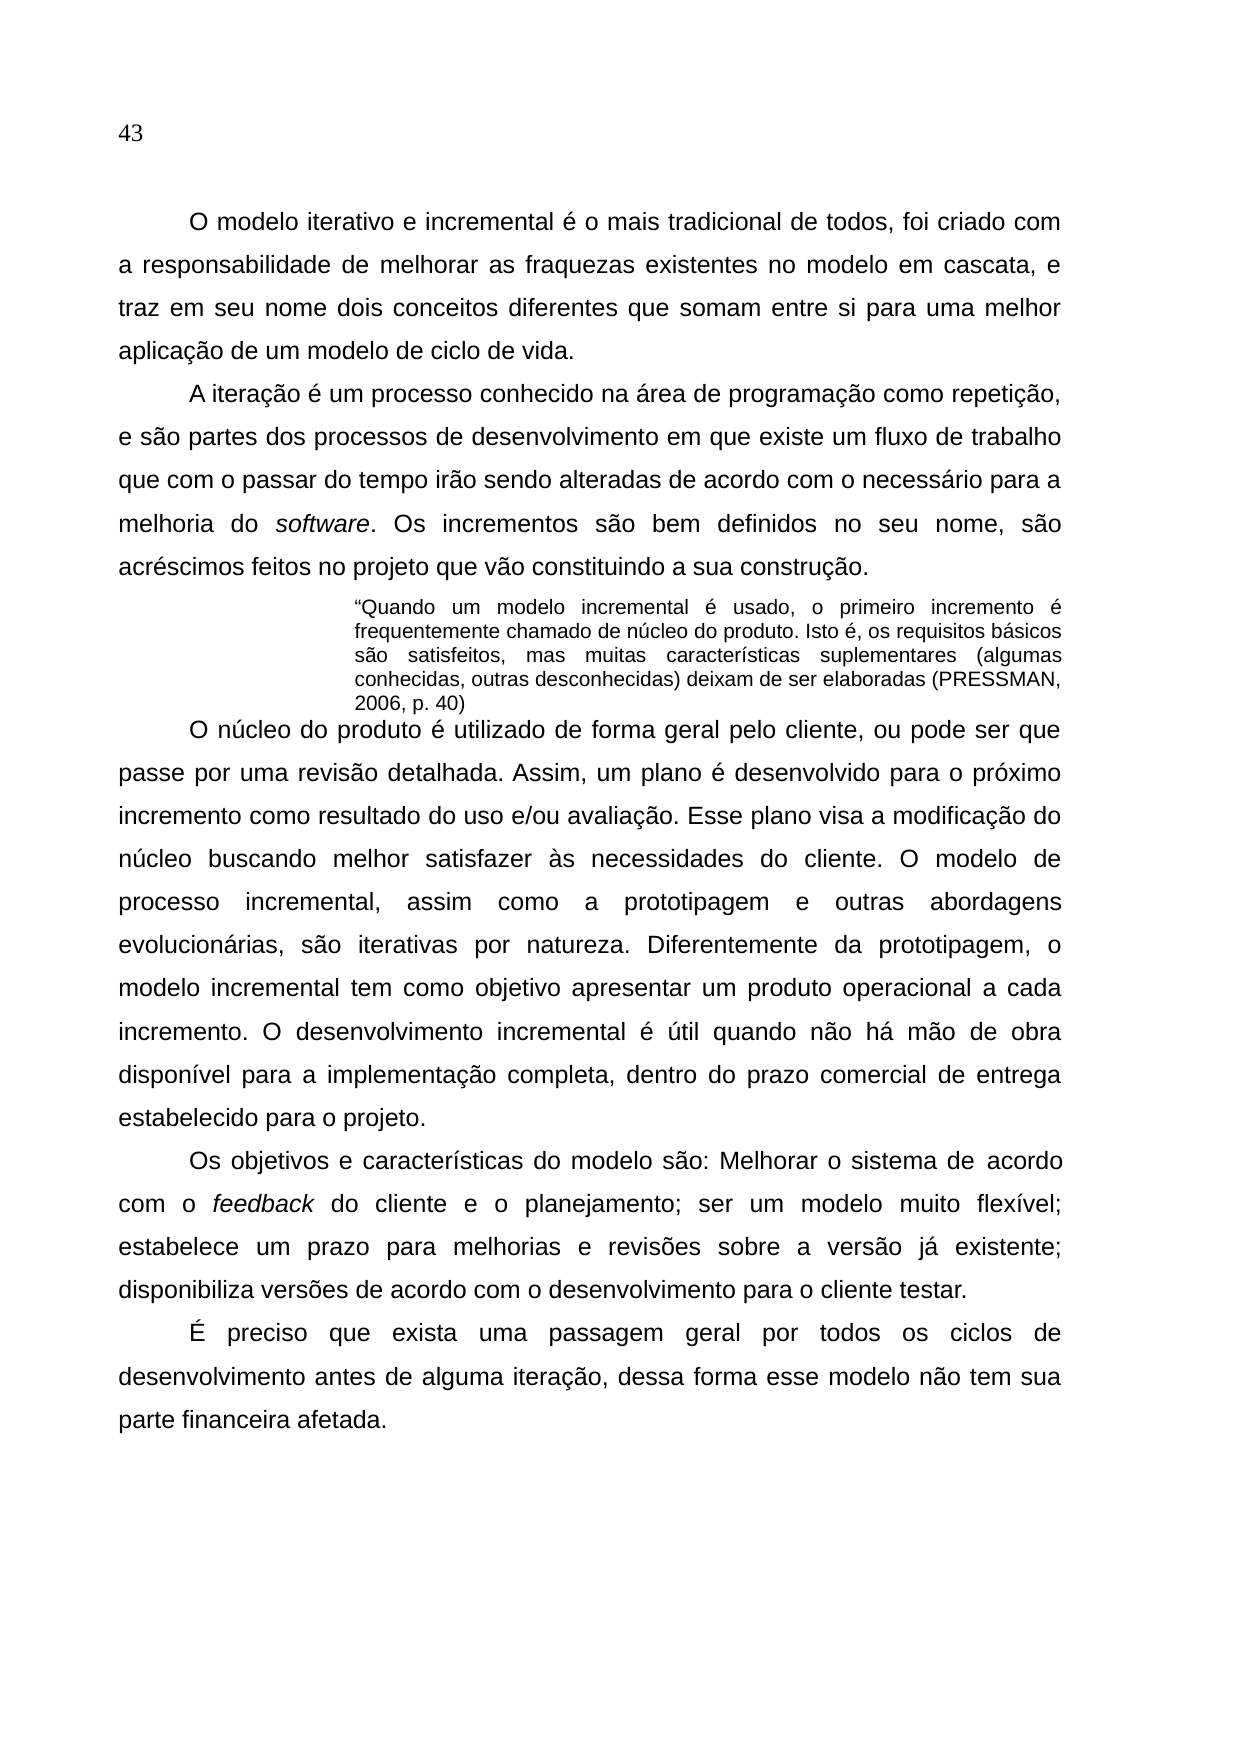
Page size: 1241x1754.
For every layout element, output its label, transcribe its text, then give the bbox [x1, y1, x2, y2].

text Os objetivos e características do modelo são: Melhorar o sistema de acordo com o feedback do cliente e o planejamento; ser um modelo muito flexível; estabelece um prazo para melhorias e revisões sobre a versão já existente; disponibiliza versões de acordo com o desenvolvimento para o cliente testar. [118, 1146, 1063, 1304]
text O núcleo do produto é utilizado de forma geral pelo cliente, ou pode ser que passe por uma revisão detalhada. Assim, um plano é desenvolvido para o próximo incremento como resultado do uso e/ou avaliação. Esse plano visa a modificação do núcleo buscando melhor satisfazer às necessidades do cliente. O modelo de processo incremental, assim como a prototipagem e outras abordagens evolucionárias, são iterativas por natureza. Diferentemente da prototipagem, o modelo incremental tem como objetivo apresentar um produto operacional a cada incremento. O desenvolvimento incremental é útil quando não há mão de obra disponível para a implementação completa, dentro do prazo comercial de entrega estabelecido para o projeto. [118, 714, 1063, 1131]
text É preciso que exista uma passagem geral por todos os ciclos de desenvolvimento antes de alguma iteração, dessa forma esse modelo não tem sua parte financeira afetada. [118, 1318, 1063, 1433]
text A iteração é um processo conhecido na área de programação como repetição, e são partes dos processos de desenvolvimento em que existe um fluxo de trabalho que com o passar do tempo irão sendo alteradas de acordo com o necessário para a melhoria do software. Os incrementos são bem definidos no seu nome, são acréscimos feitos no projeto que vão constituindo a sua construção. [118, 379, 1063, 580]
text O modelo iterativo e incremental é o mais tradicional de todos, foi criado com a responsabilidade de melhorar as fraquezas existentes no modelo em cascata, e traz em seu nome dois conceitos diferentes que somam entre si para uma melhor aplicação de um modelo de ciclo de vida. [118, 207, 1063, 365]
text “Quando um modelo incremental é usado, o primeiro incremento é frequentemente chamado de núcleo do produto. Isto é, os requisitos básicos são satisfeitos, mas muitas características suplementares (algumas conhecidas, outras desconhecidas) deixam de ser elaboradas (PRESSMAN, [354, 595, 1063, 691]
text 2006, p. 40) [354, 691, 1063, 714]
